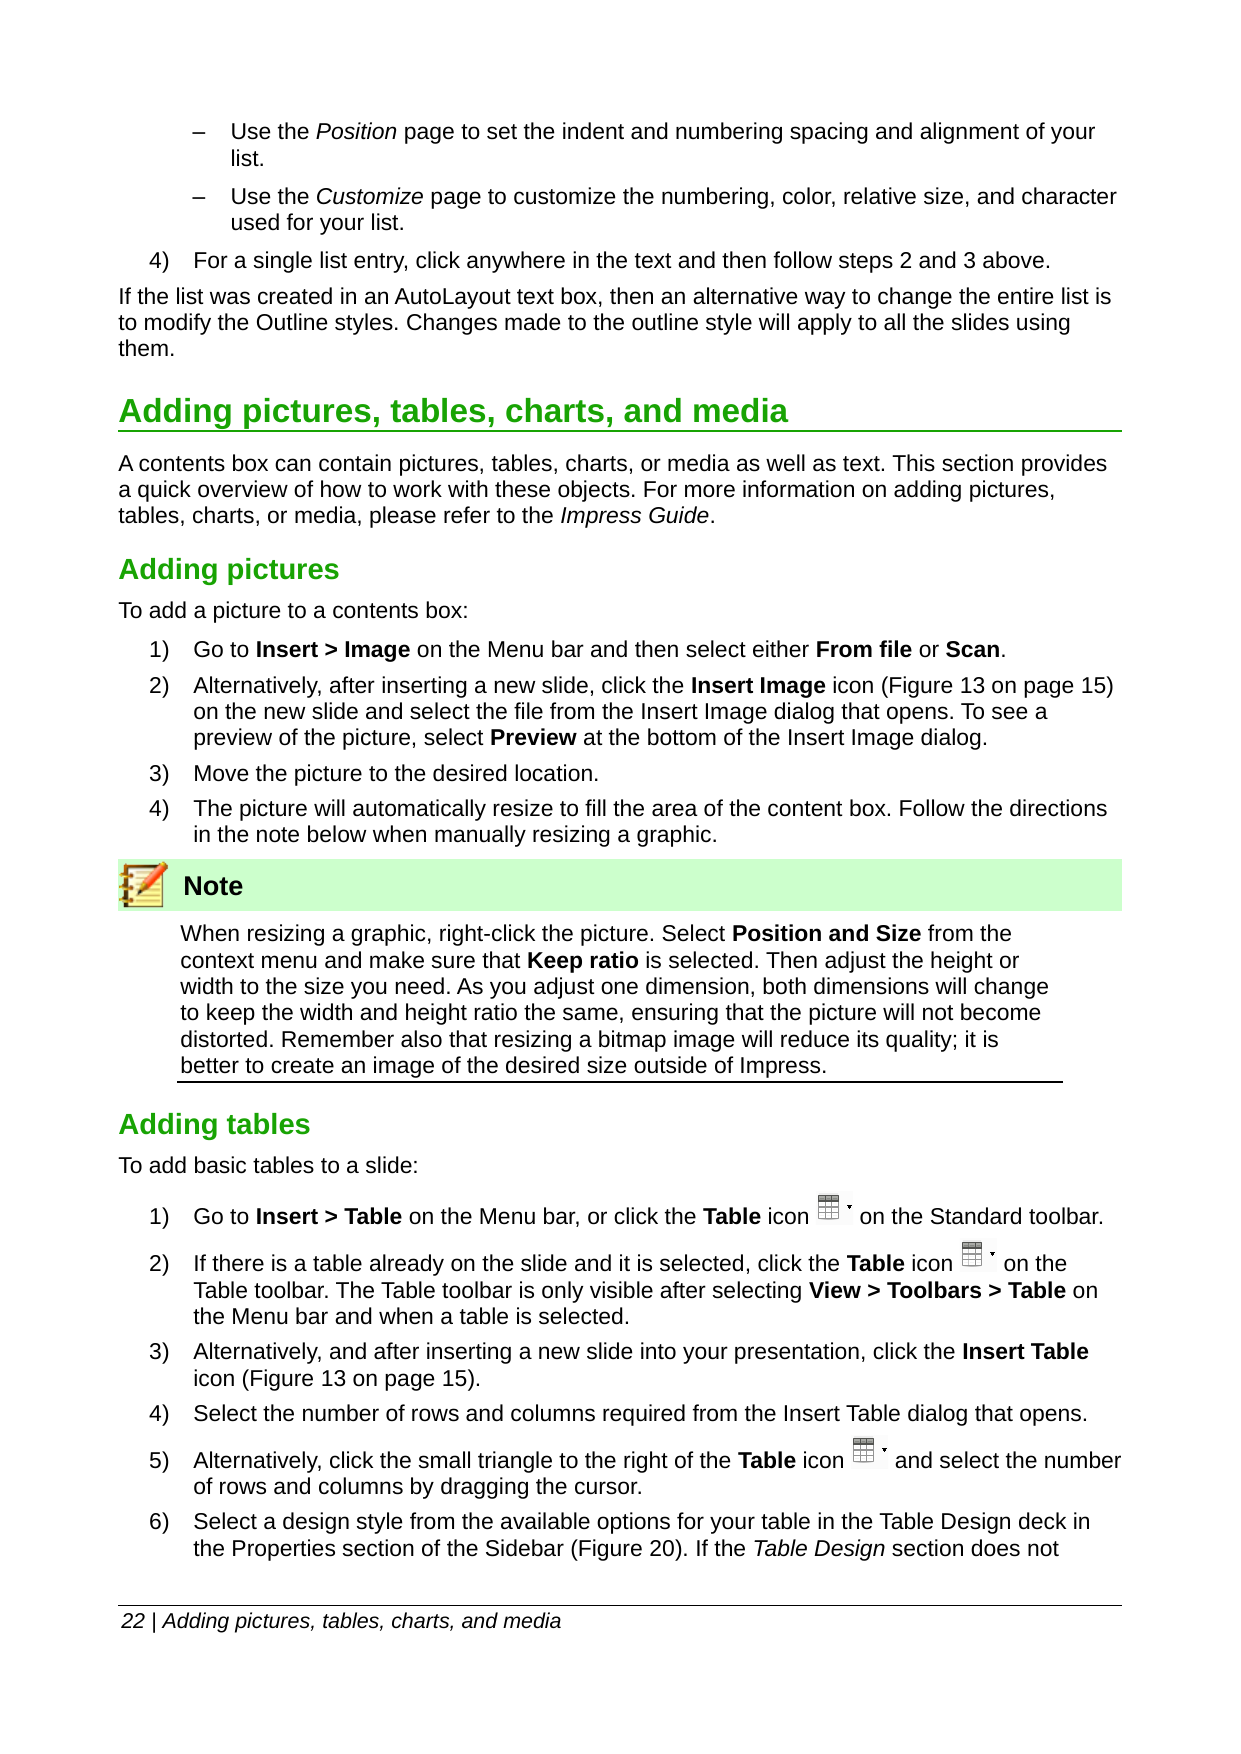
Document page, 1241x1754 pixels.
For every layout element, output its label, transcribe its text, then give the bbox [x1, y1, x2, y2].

subtitle Adding pictures [118, 552, 1122, 586]
subtitle Note [118, 859, 1122, 911]
list Use the Position page to set the indent and numbering spacing and alignment of your list. [192, 118, 1122, 171]
list Move the picture to the desired location. [169, 759, 1122, 786]
list Go to Insert > Table on the Menu bar, or click the Table icon on the Standard toolbar. [169, 1191, 1122, 1229]
list For a single list entry, click anywhere in the text and then follow steps 2 and 3 above. [169, 247, 1122, 274]
list To add a picture to a contents box: [118, 597, 1122, 624]
list Alternatively, and after inserting a new slide into your presentation, click the Insert Table icon (Figure 13 on page 15). [169, 1338, 1122, 1391]
list Select the number of rows and columns required from the Insert Table dialog that opens. [169, 1400, 1122, 1426]
picture [119, 860, 170, 911]
text A contents box can contain pictures, tables, charts, or media as well as text. This section provides a quick overview of how to work with these objects. For more information on adding pictures, tables, charts, or media, please refer to the Impress Guide. [118, 449, 1122, 528]
list Select a design style from the available options for your table in the Table Design deck in the Properties section of the Sidebar (Figure 20). If the Table Design section does not [169, 1508, 1122, 1561]
subtitle Adding pictures, tables, charts, and media [118, 391, 1122, 430]
text If the list was created in an AutoLayout text box, then an alternative way to change the entire list is to modify the Outline styles. Changes made to the outline style will apply to all the slides using them. [118, 283, 1122, 362]
subtitle Adding tables [118, 1107, 1122, 1141]
list The picture will automatically resize to fill the area of the content box. Follow the directions in the note below when manually resizing a graphic. [169, 795, 1122, 847]
list Alternatively, after inserting a new slide, click the Insert Image icon (Figure 13 on page 15) on the new slide and select the file from the Insert Image dialog that opens. To see a preview of the picture, select Preview at the bottom of the Insert Image dialog. [169, 672, 1122, 751]
list If there is a table already on the slide and it is selected, click the Table icon on the Table toolbar. The Table toolbar is only visible after selecting View > Toolbars > Table on the Menu bar and when a table is selected. [169, 1238, 1122, 1329]
list Use the Customize page to customize the numbering, color, relative size, and character used for your list. [192, 183, 1122, 236]
list Alternatively, click the small triangle to the right of the Table icon and select the number of rows and columns by dragging the cursor. [169, 1435, 1122, 1499]
list Go to Insert > Image on the Menu bar and then select either From file or Scan. [169, 636, 1122, 663]
text When resizing a graphic, right-click the picture. Select Position and Size from the context menu and make sure that Keep ratio is selected. Then adjust the height or width to the size you need. As you adjust one dimension, both dimensions will change to keep the width and height ratio the same, ensuring that the picture will not become distorted. Remember also that resizing a bitmap image will reduce its quality; it is better to create an image of the desired size outside of Impress. [177, 917, 1063, 1081]
list To add basic tables to a slide: [118, 1152, 1122, 1179]
